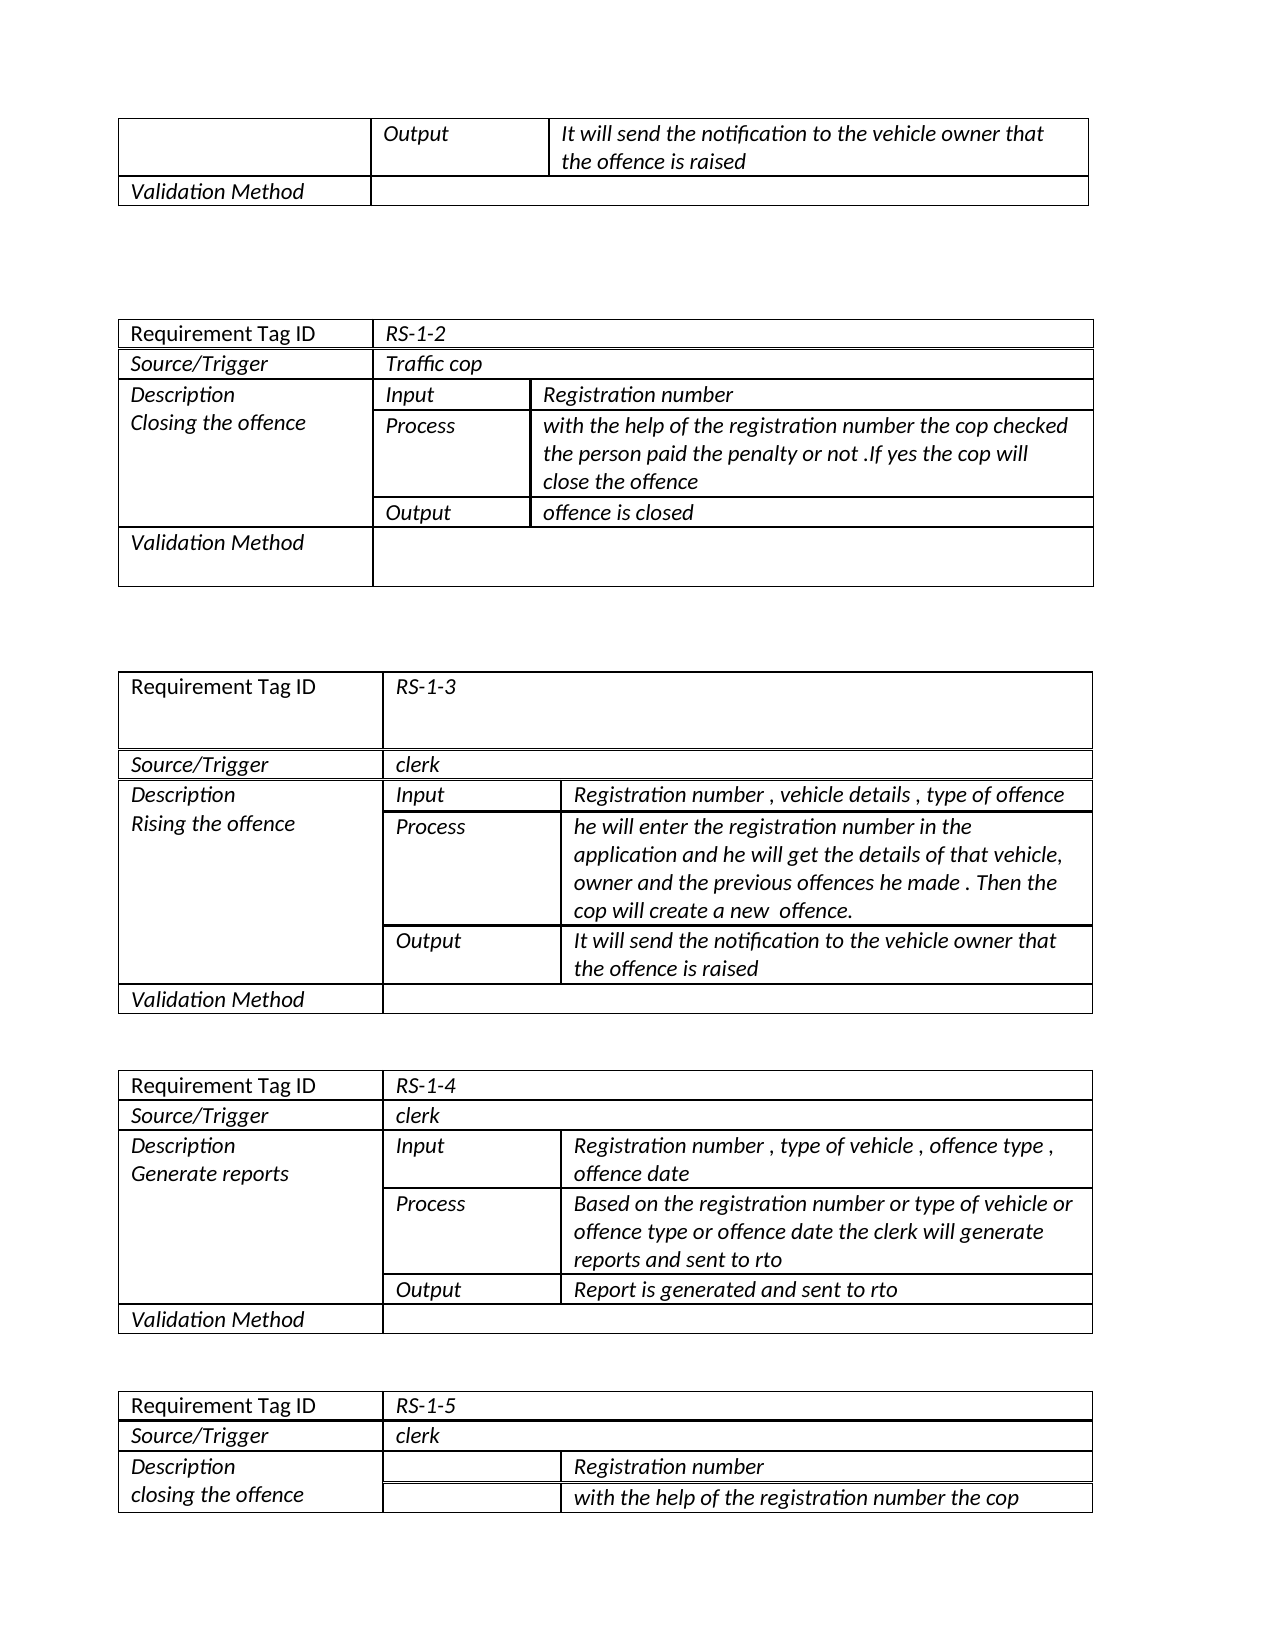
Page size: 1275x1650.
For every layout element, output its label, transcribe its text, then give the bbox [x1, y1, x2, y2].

table_cell Process [374, 411, 529, 496]
table_cell [384, 1305, 1092, 1333]
table_header Requirement Tag ID [119, 320, 372, 347]
table_cell [384, 985, 1092, 1013]
table_cell Input [374, 380, 529, 409]
table_cell Input [384, 781, 560, 810]
table_cell Output [384, 1275, 560, 1303]
table_cell Output [374, 498, 529, 526]
table_cell Registration number [532, 380, 1093, 409]
table_cell Process [384, 1189, 560, 1273]
table_header RS-1-4 [384, 1071, 1092, 1099]
table_cell Based on the registration number or type of vehicle or offence type or offence date the clerk will generate reports and sent to rto [562, 1189, 1092, 1273]
table_cell Description Closing the offence [119, 380, 372, 526]
table_cell Source/Trigger [119, 350, 372, 378]
table_cell Traffic cop [374, 350, 1093, 378]
table_header RS-1-2 [374, 320, 1093, 347]
table_cell [384, 1452, 560, 1481]
table_cell Validation Method [119, 528, 372, 586]
table_cell Source/Trigger [119, 1101, 382, 1129]
table_cell offence is closed [532, 498, 1093, 526]
table_header RS-1-5 [384, 1392, 1092, 1419]
table_header RS-1-3 [384, 673, 1092, 748]
table_cell Validation Method [119, 985, 382, 1013]
table_cell Validation Method [119, 177, 370, 205]
table_cell Registration number , vehicle details , type of offence [562, 781, 1092, 810]
table_cell Output [372, 119, 548, 175]
table_cell [372, 177, 1088, 205]
table_cell It will send the notification to the vehicle owner that the offence is raised [562, 927, 1092, 983]
table_cell Validation Method [119, 1305, 382, 1333]
table_cell Output [384, 927, 560, 983]
table_header Requirement Tag ID [119, 1071, 382, 1099]
table_cell Report is generated and sent to rto [562, 1275, 1092, 1303]
table_header Requirement Tag ID [119, 1392, 382, 1419]
table_cell Process [384, 813, 560, 924]
table_cell he will enter the registration number in the application and he will get the details of that vehicle, owner and the previous offences he made . Then the cop will create a new offence. [562, 813, 1092, 924]
table_cell Registration number , type of vehicle , offence type , offence date [562, 1131, 1092, 1187]
table_cell Input [384, 1131, 560, 1187]
table_cell with the help of the registration number the cop [562, 1484, 1092, 1512]
table_cell clerk [384, 1101, 1092, 1129]
table_cell clerk [384, 1422, 1092, 1450]
table_cell clerk [384, 751, 1092, 778]
table_cell [374, 528, 1093, 586]
table_cell with the help of the registration number the cop checked the person paid the penalty or not .If yes the cop will close the offence [532, 411, 1093, 496]
table_cell Description closing the offence [119, 1452, 382, 1512]
table_cell Registration number [562, 1452, 1092, 1481]
table_cell It will send the notification to the vehicle owner that the offence is raised [550, 119, 1088, 175]
table_cell Description Generate reports [119, 1131, 382, 1303]
table_cell Description Rising the offence [119, 781, 382, 983]
table_cell [384, 1484, 560, 1512]
table_header Requirement Tag ID [119, 673, 382, 748]
table_cell Source/Trigger [119, 751, 382, 778]
table_cell Source/Trigger [119, 1422, 382, 1450]
